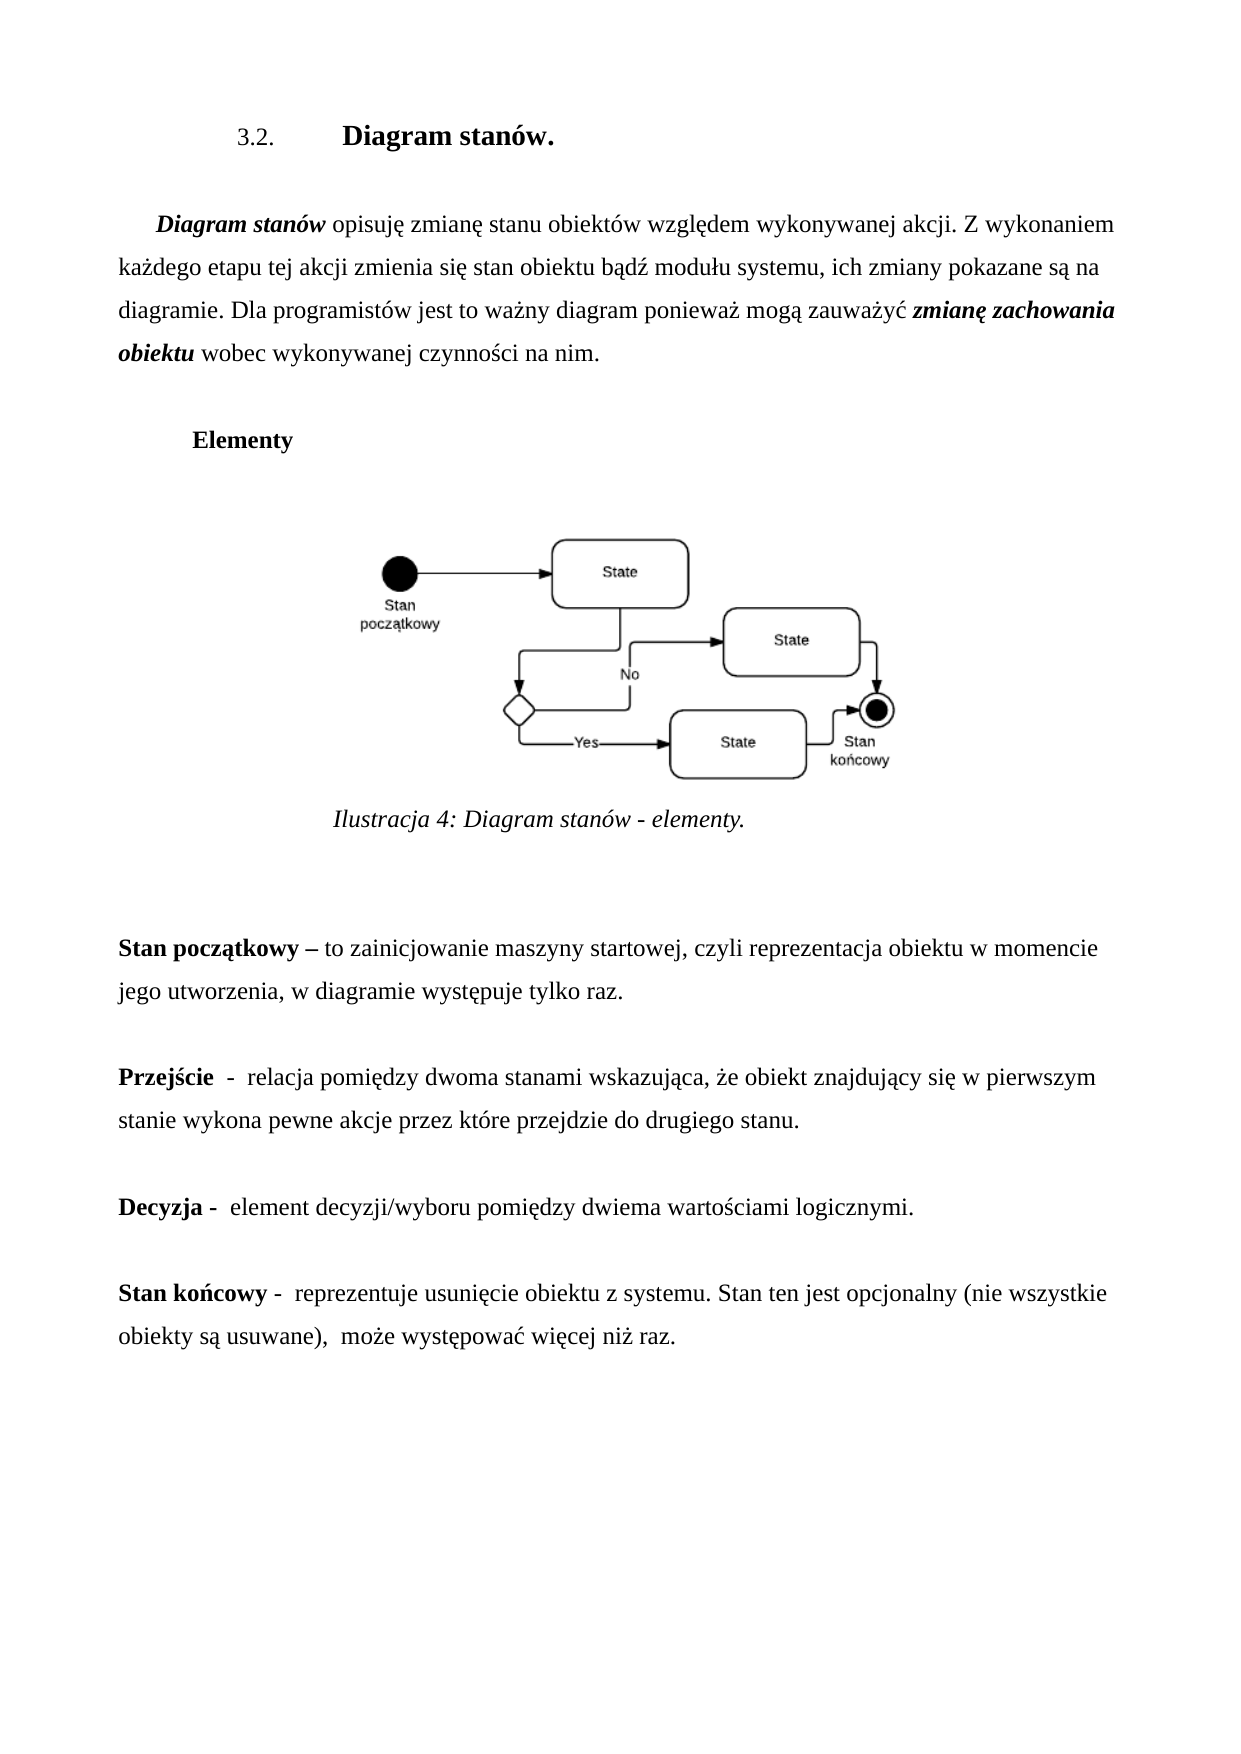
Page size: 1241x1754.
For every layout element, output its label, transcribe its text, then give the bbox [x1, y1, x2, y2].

picture [332, 523, 908, 804]
text Stan początkowy – to zainicjowanie maszyny startowej, czyli reprezentacja obiektu w momencie jego utworzenia, w diagramie występuje tylko raz. [118, 933, 1122, 1005]
text Stan końcowy - reprezentuje usunięcie obiektu z systemu. Stan ten jest opcjonalny (nie wszystkie obiekty są usuwane), może występować więcej niż raz. [118, 1278, 1122, 1350]
text Przejście - relacja pomiędzy dwoma stanami wskazująca, że obiekt znajdujący się w pierwszym stanie wykona pewne akcje przez które przejdzie do drugiego stanu. [118, 1062, 1122, 1134]
text Decyzja - element decyzji/wyboru pomiędzy dwiema wartościami logicznymi. [118, 1192, 1122, 1221]
text Ilustracja 4: Diagram stanów - elementy. [333, 804, 907, 832]
list Diagram stanów. [231, 118, 1122, 195]
text Diagram stanów opisuję zmianę stanu obiektów względem wykonywanej akcji. Z wykonaniem każdego etapu tej akcji zmienia się stan obiektu bądź modułu systemu, ich zmiany pokazane są na diagramie. Dla programistów jest to ważny diagram ponieważ mogą zauważyć zmianę zachowania obiektu wobec wykonywanej czynności na nim. [118, 209, 1122, 367]
text Elementy [118, 425, 1122, 453]
